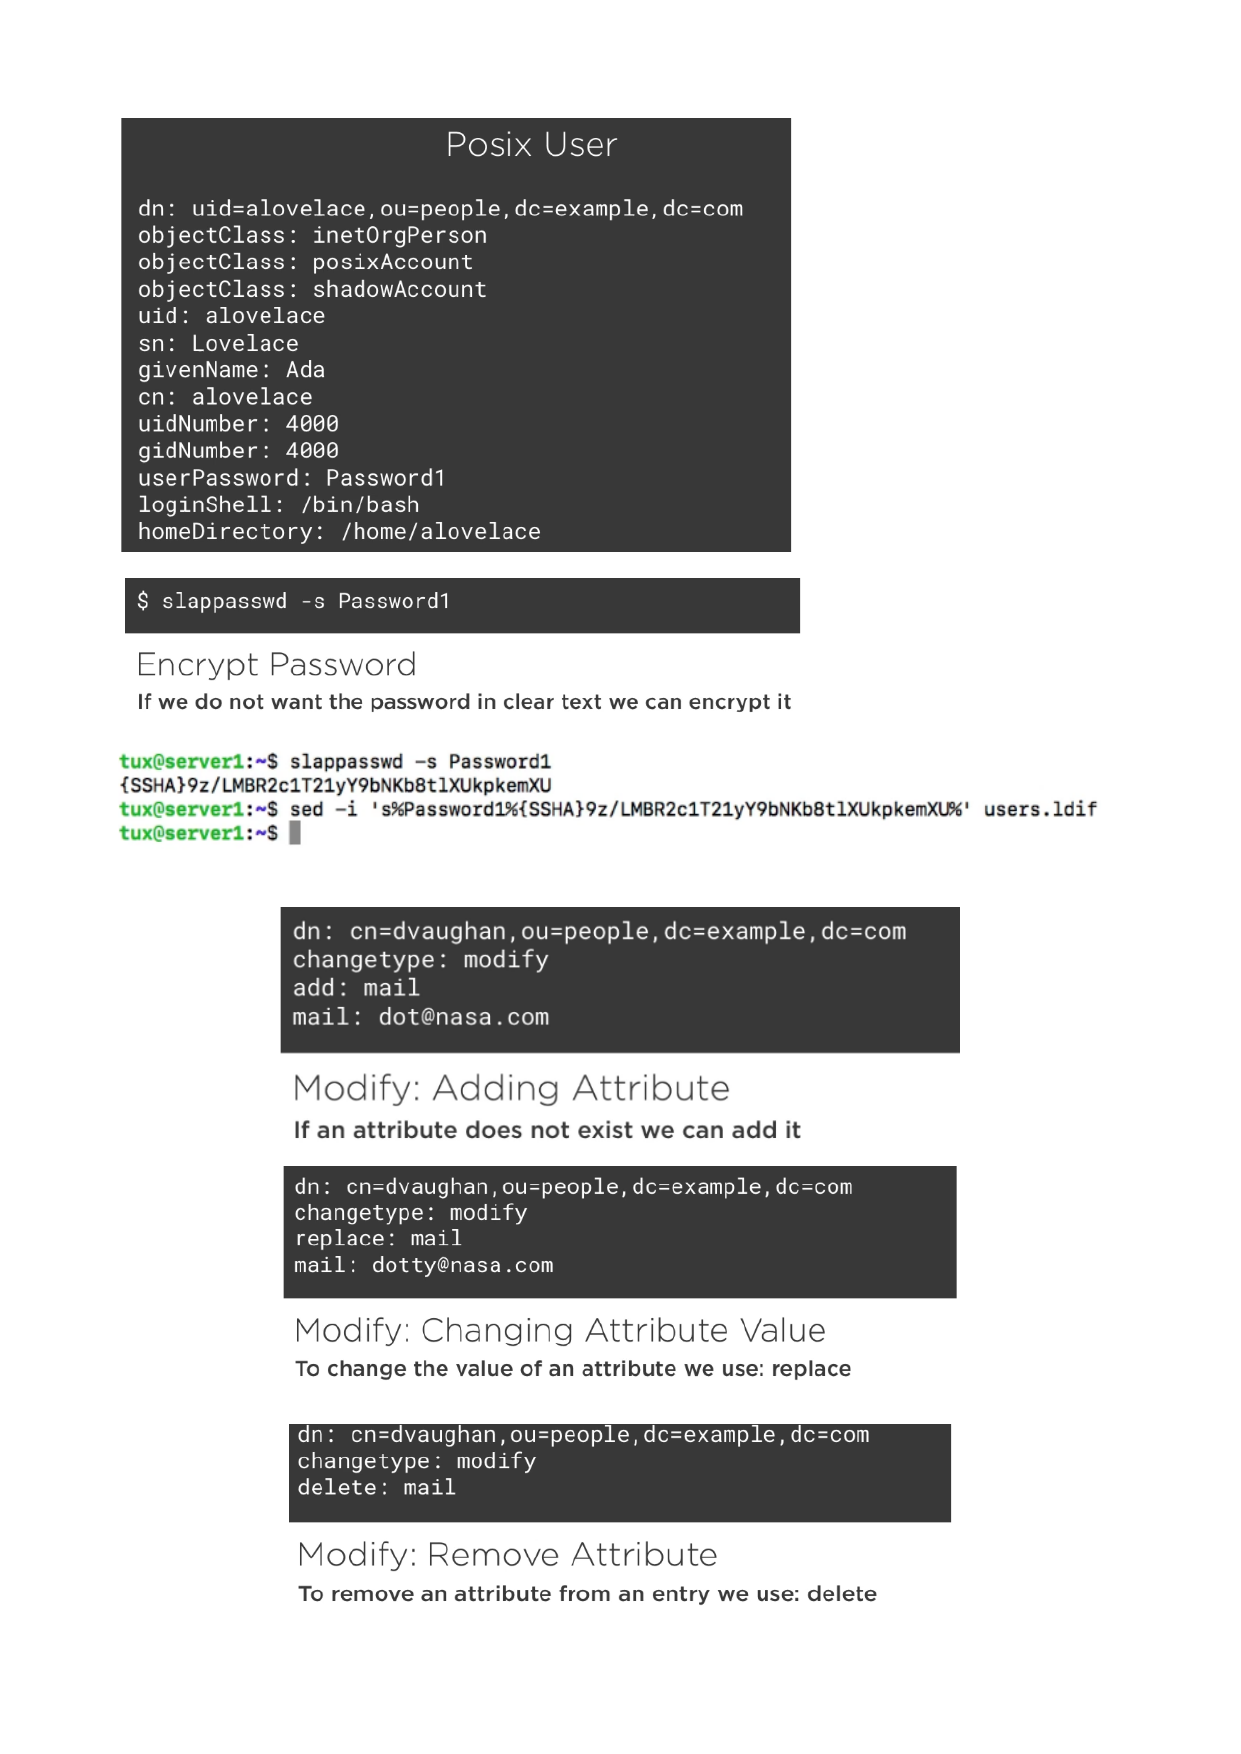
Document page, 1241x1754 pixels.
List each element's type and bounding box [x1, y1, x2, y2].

picture [118, 750, 1123, 850]
picture [125, 578, 801, 724]
picture [280, 907, 960, 1163]
picture [289, 1424, 952, 1625]
picture [121, 118, 792, 552]
picture [283, 1166, 957, 1403]
